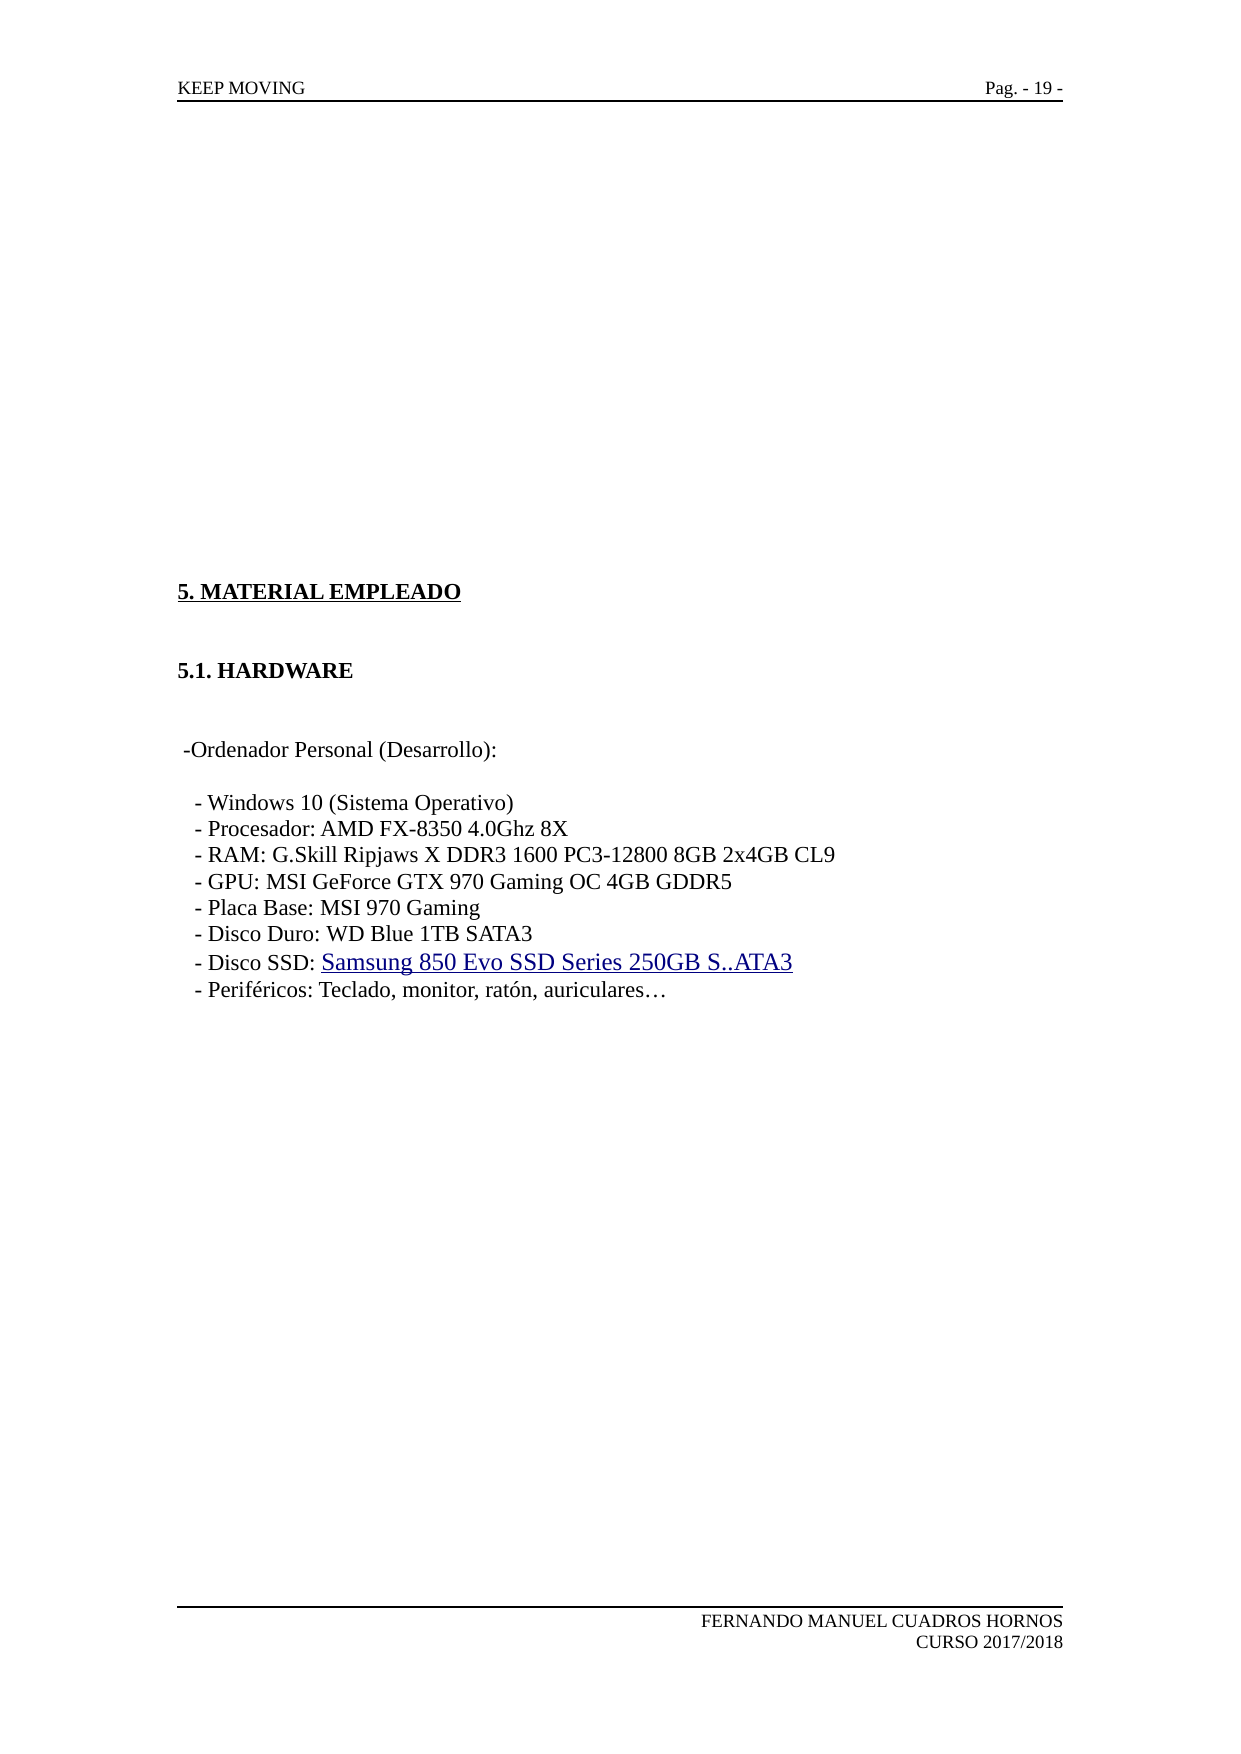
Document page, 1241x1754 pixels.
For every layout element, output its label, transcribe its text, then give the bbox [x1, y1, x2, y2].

text - Windows 10 (Sistema Operativo) [177, 789, 1063, 815]
text 5. MATERIAL EMPLEADO [177, 578, 1063, 604]
text -Ordenador Personal (Desarrollo): [177, 736, 1063, 762]
text 5.1. HARDWARE [177, 657, 1063, 683]
text - GPU: MSI GeForce GTX 970 Gaming OC 4GB GDDR5 [177, 868, 1063, 894]
text - Periféricos: Teclado, monitor, ratón, auriculares… [177, 976, 1063, 1002]
text - Procesador: AMD FX-8350 4.0Ghz 8X [177, 815, 1063, 841]
text - RAM: G.Skill Ripjaws X DDR3 1600 PC3-12800 8GB 2x4GB CL9 [177, 841, 1063, 868]
text - Disco Duro: WD Blue 1TB SATA3 [177, 921, 1063, 947]
text - Disco SSD: Samsung 850 Evo SSD Series 250GB S..ATA3 [177, 947, 1063, 976]
text - Placa Base: MSI 970 Gaming [177, 894, 1063, 921]
